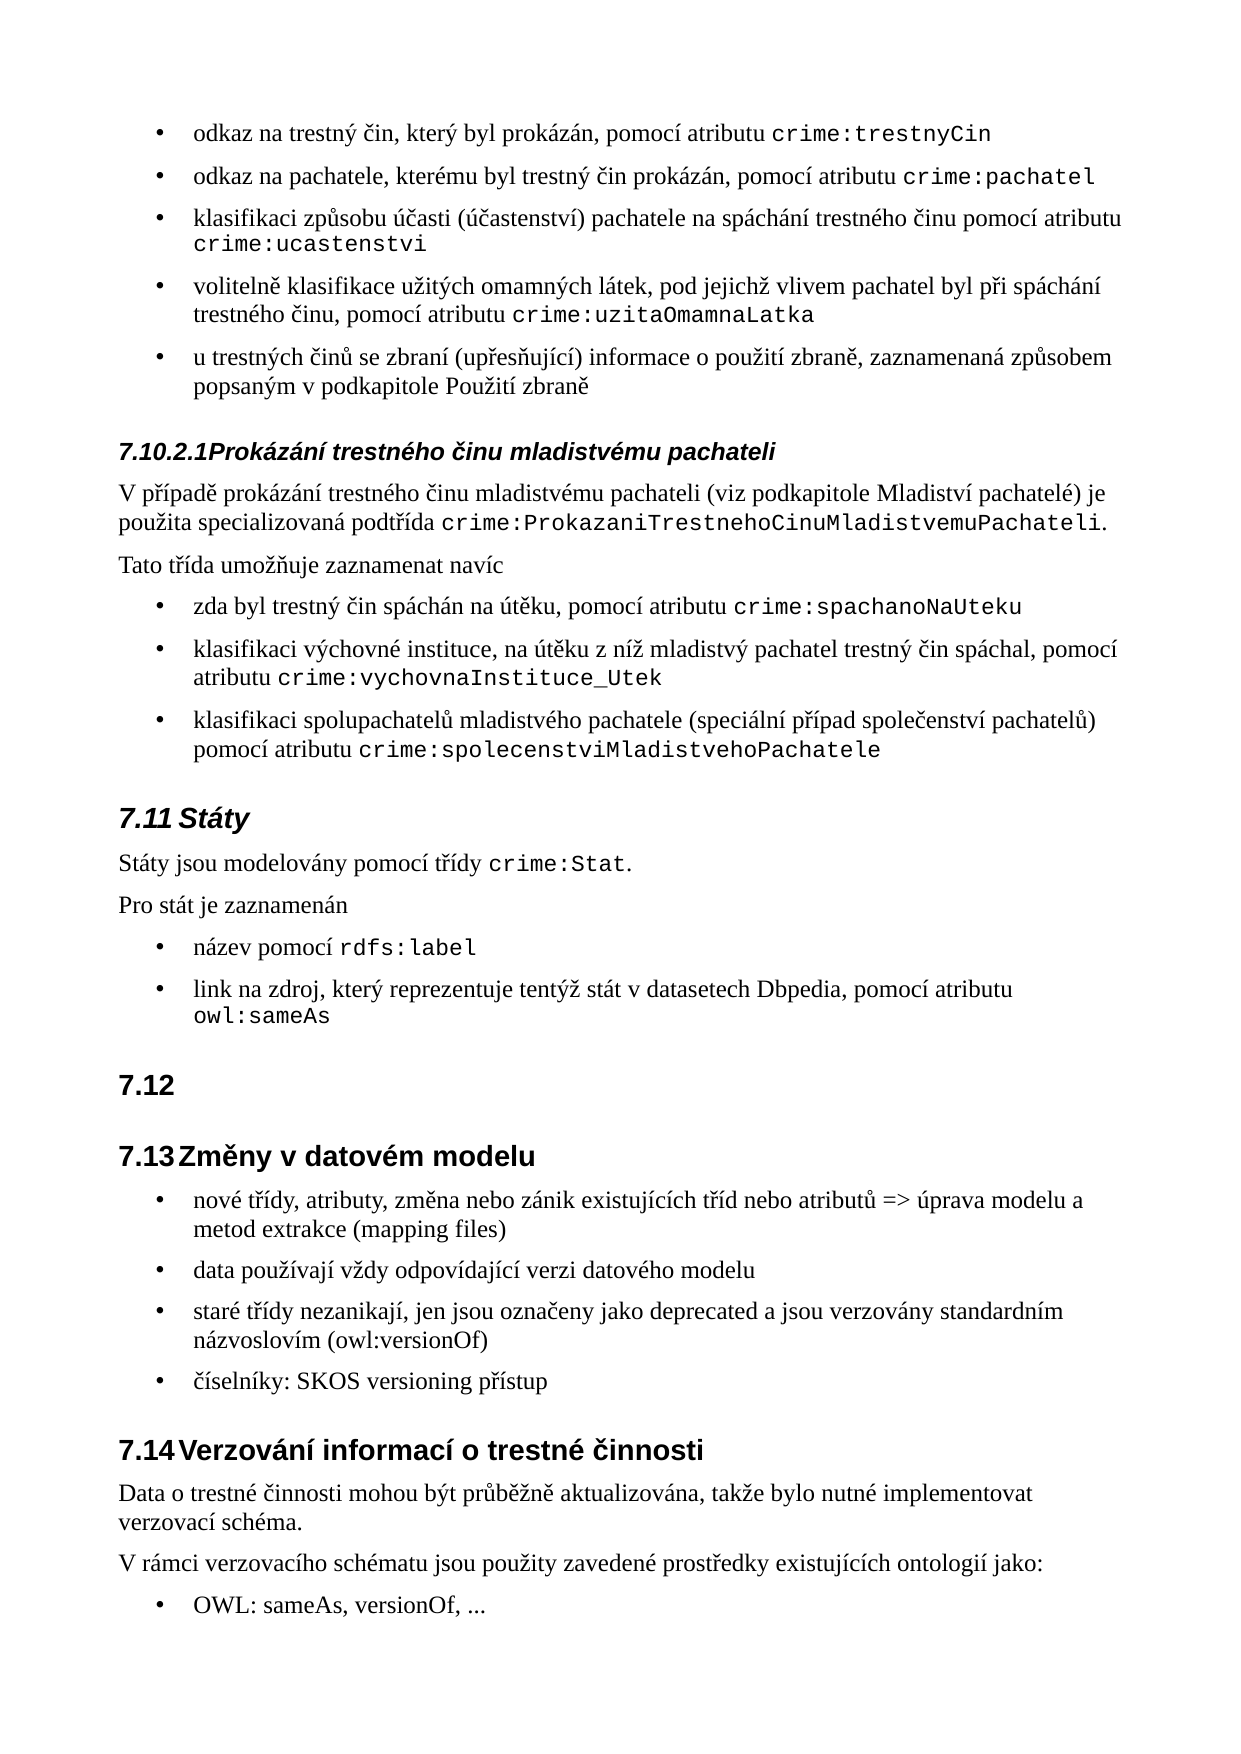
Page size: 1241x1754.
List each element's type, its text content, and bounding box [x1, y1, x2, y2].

list klasifikaci výchovné instituce, na útěku z níž mladistvý pachatel trestný čin spáchal, pomocí atributu crime:vychovnaInstituce_Utek [156, 634, 1122, 693]
subtitle Verzování informací o trestné činnosti [118, 1432, 1122, 1466]
text V rámci verzovacího schématu jsou použity zavedené prostředky existujících ontologií jako: [118, 1548, 1122, 1577]
text Pro stát je zaznamenán [118, 890, 1122, 919]
list OWL: sameAs, versionOf, ... [156, 1590, 1122, 1618]
list u trestných činů se zbraní (upřesňující) informace o použití zbraně, zaznamenaná způsobem popsaným v podkapitole Použití zbraně [156, 342, 1122, 400]
list data používají vždy odpovídající verzi datového modelu [156, 1255, 1122, 1284]
list staré třídy nezanikají, jen jsou označeny jako deprecated a jsou verzovány standardním názvoslovím (owl:versionOf) [156, 1296, 1122, 1354]
subtitle Změny v datovém modelu [118, 1139, 1122, 1172]
text Státy jsou modelovány pomocí třídy crime:Stat. [118, 848, 1122, 878]
list volitelně klasifikace užitých omamných látek, pod jejichž vlivem pachatel byl při spáchání trestného činu, pomocí atributu crime:uzitaOmamnaLatka [156, 271, 1122, 330]
list zda byl trestný čin spáchán na útěku, pomocí atributu crime:spachanoNaUteku [156, 591, 1122, 621]
subtitle Státy [118, 802, 1122, 835]
list nové třídy, atributy, změna nebo zánik existujících tříd nebo atributů => úprava modelu a metod extrakce (mapping files) [156, 1185, 1122, 1242]
text V případě prokázání trestného činu mladistvému pachateli (viz podkapitole Mladiství pachatelé) je použita specializovaná podtřída crime:ProkazaniTrestnehoCinuMladistvemuPachateli. [118, 478, 1122, 537]
list klasifikaci spolupachatelů mladistvého pachatele (speciální případ společenství pachatelů) pomocí atributu crime:spolecenstviMladistvehoPachatele [156, 705, 1122, 764]
text Tato třída umožňuje zaznamenat navíc [118, 550, 1122, 578]
text Data o trestné činnosti mohou být průběžně aktualizována, takže bylo nutné implementovat verzovací schéma. [118, 1478, 1122, 1536]
list odkaz na trestný čin, který byl prokázán, pomocí atributu crime:trestnyCin [156, 118, 1122, 148]
list odkaz na pachatele, kterému byl trestný čin prokázán, pomocí atributu crime:pachatel [156, 161, 1122, 191]
list link na zdroj, který reprezentuje tentýž stát v datasetech Dbpedia, pomocí atributu owl:sameAs [156, 974, 1122, 1030]
list klasifikaci způsobu účasti (účastenství) pachatele na spáchání trestného činu pomocí atributu crime:ucastenstvi [156, 203, 1122, 258]
list číselníky: SKOS versioning přístup [156, 1366, 1122, 1395]
list název pomocí rdfs:label [156, 932, 1122, 962]
subtitle Prokázání trestného činu mladistvému pachateli [118, 437, 1122, 466]
